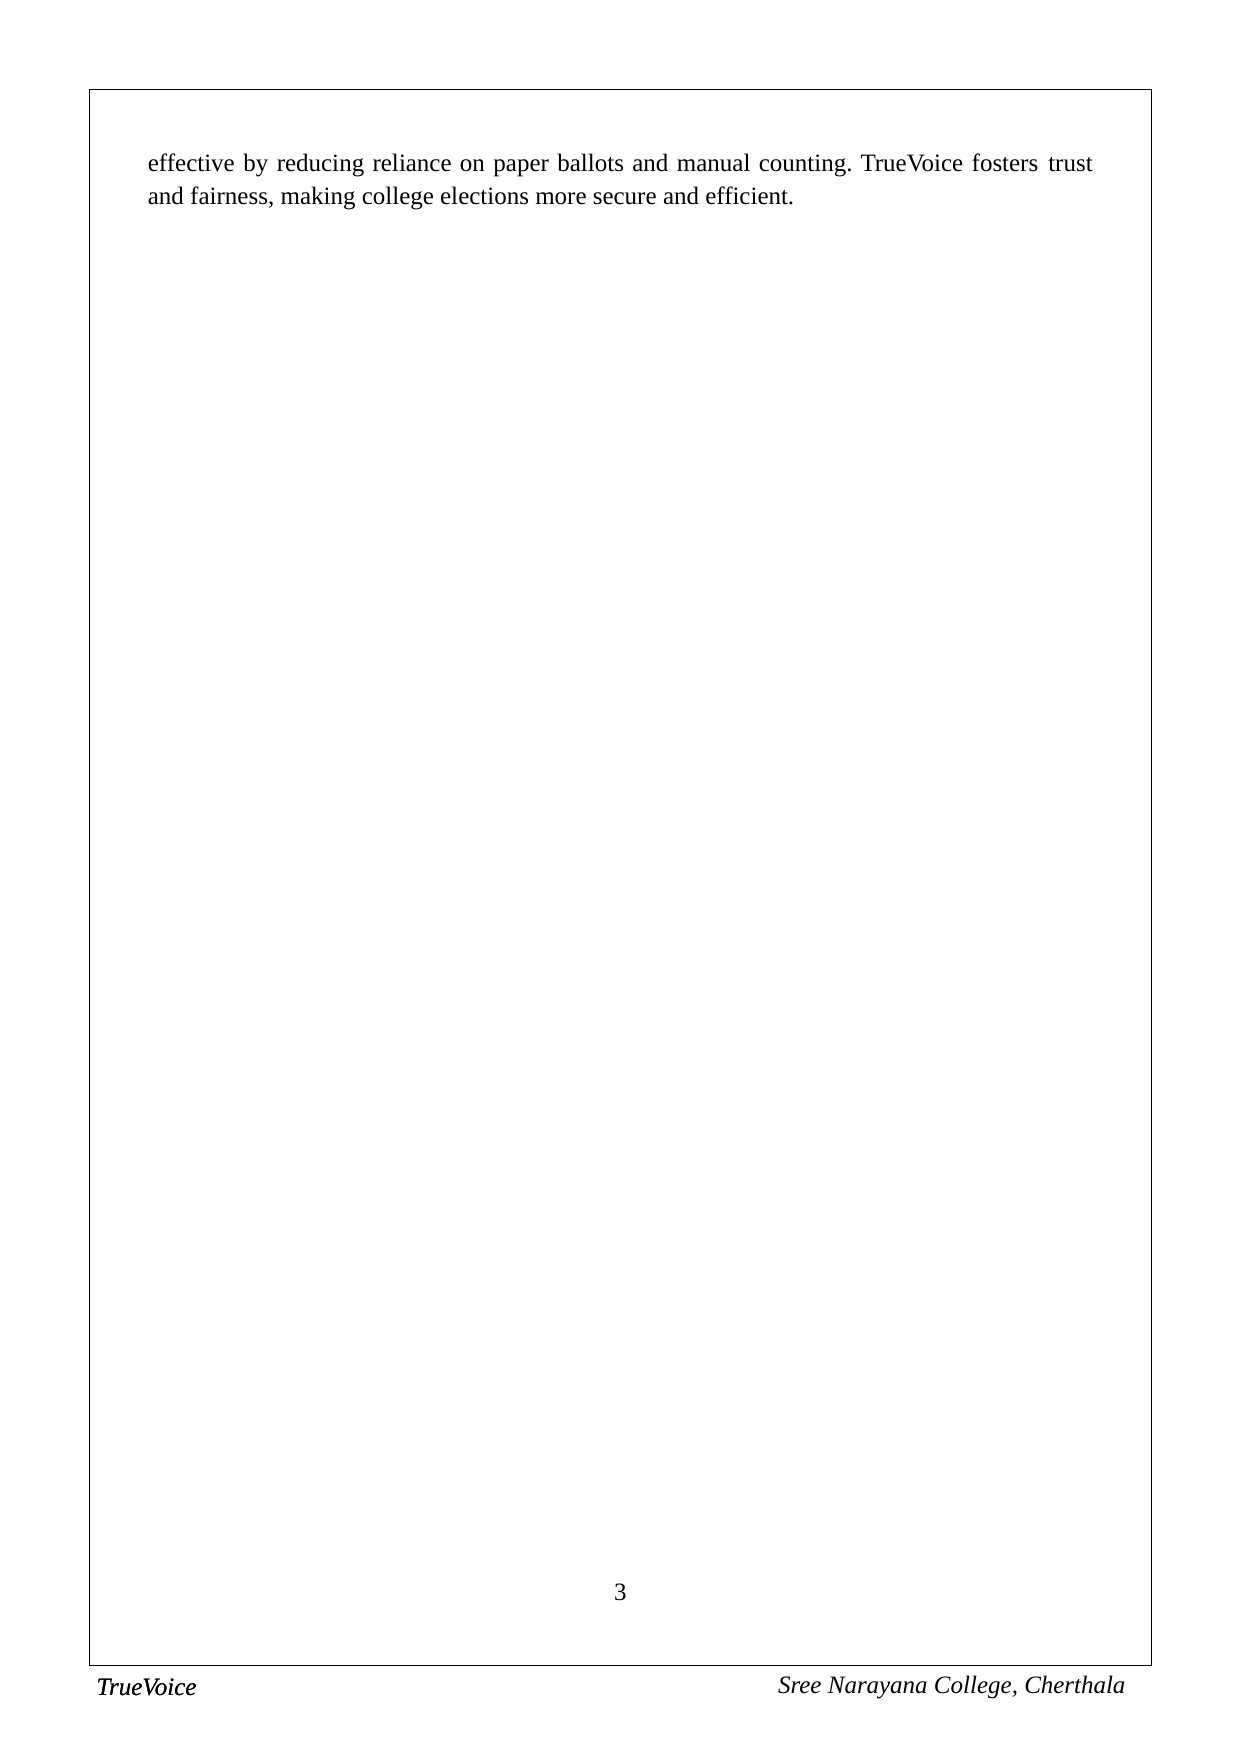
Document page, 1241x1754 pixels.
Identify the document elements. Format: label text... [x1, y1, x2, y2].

text effective by reducing reliance on paper ballots and manual counting. TrueVoice fosters trust and fairness, making college elections more secure and efficient. [148, 148, 1092, 209]
